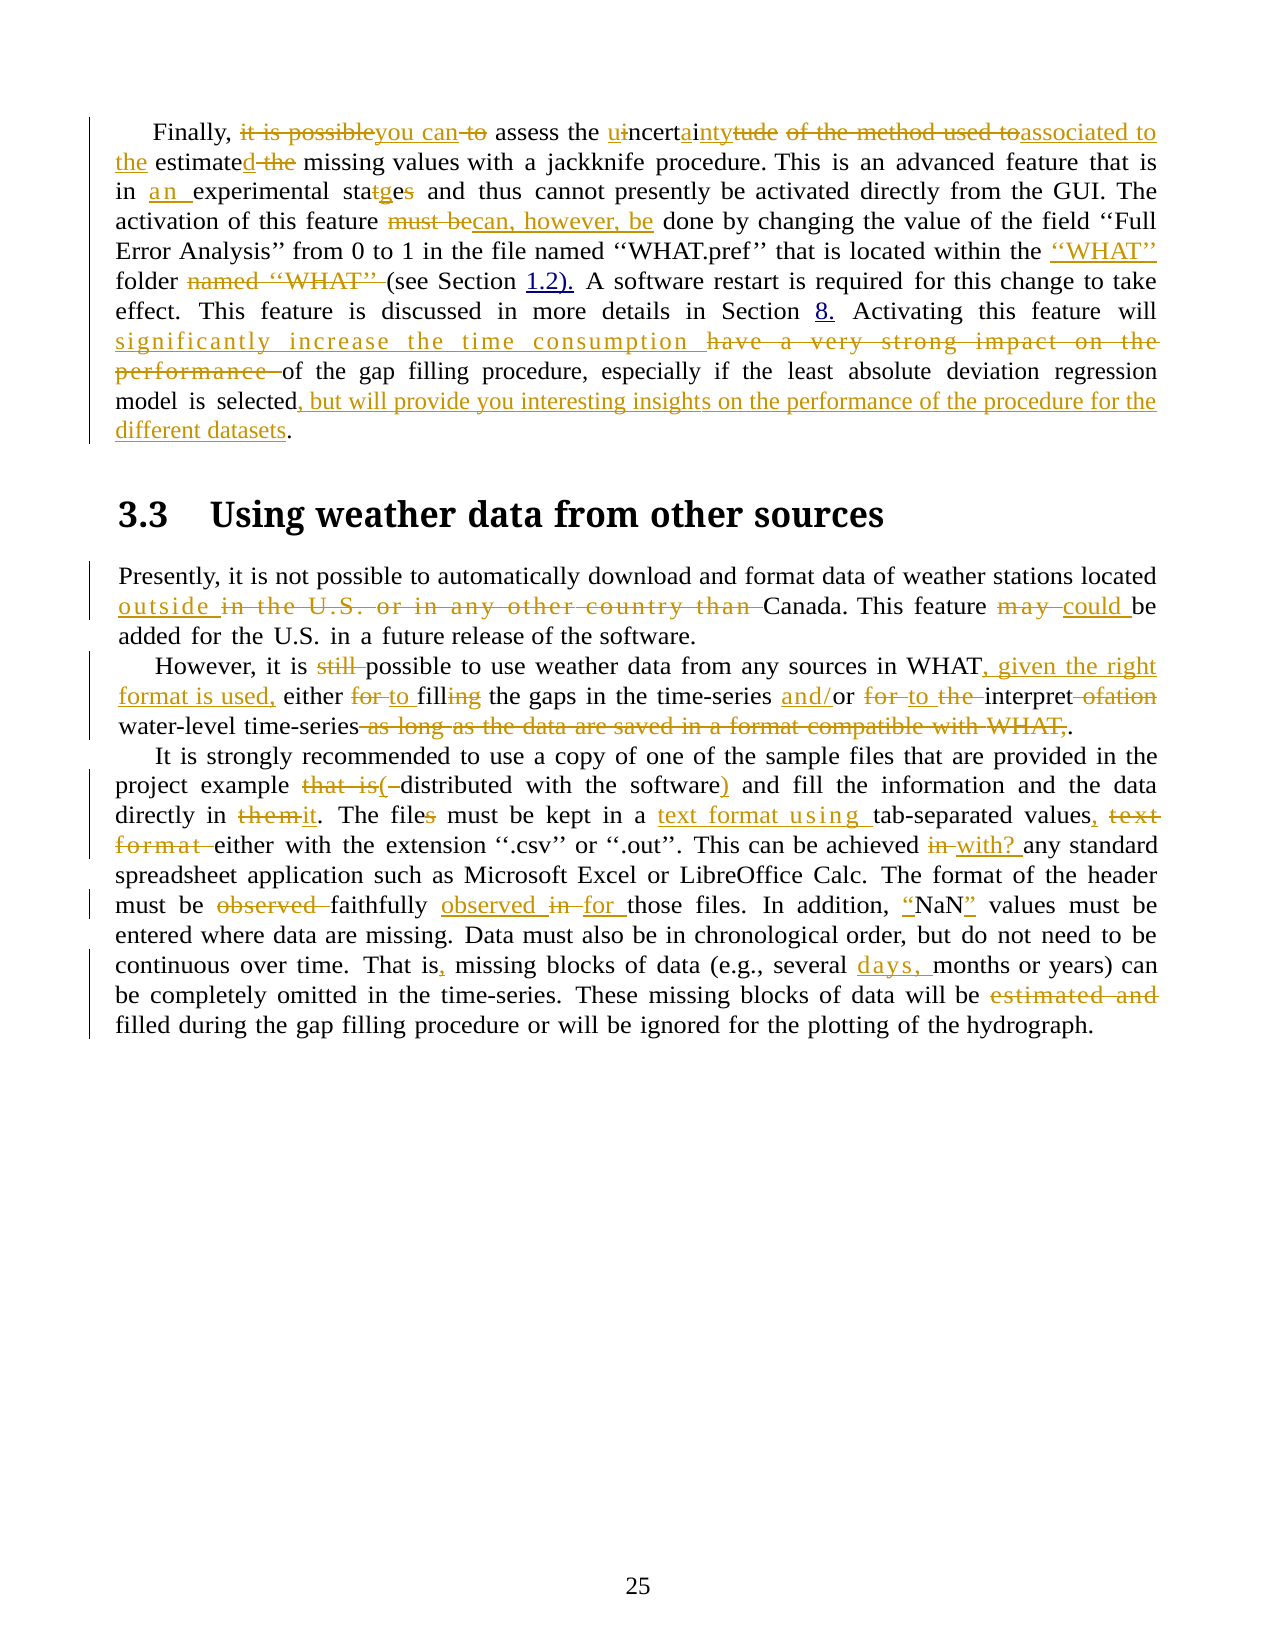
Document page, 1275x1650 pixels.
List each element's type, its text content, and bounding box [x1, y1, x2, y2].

text It is strongly recommended to use a copy of one of the sample files that are provided in the project example (distributed with the software) and fill the information and the data directly in it. The file must be kept in a text format using tab-separated values, either with the extension ‘‘.csv’’ or ‘‘.out’’. This can be achieved with? any standard spreadsheet application such as Microsoft Excel or LibreOffice Calc. The format of the header must be faithfully observed for those files. In addition, “NaN” values must be entered where data are missing. Data must also be in chronological order, but do not need to be continuous over time. That is, missing blocks of data (e.g., several days, months or years) can be completely omitted in the time-series. These missing blocks of data will be filled during the gap filling procedure or will be ignored for the plotting of the hydrograph. [115, 741, 1158, 1038]
text However, it is possible to use weather data from any sources in WHAT, given the right format is used, either to fill the gaps in the time-series and/or to interpret water-level time-series. [118, 651, 1157, 739]
text Finally, you can assess the uncertainty associated to the estimated missing values with a jackknife procedure. This is an advanced feature that is in an experimental stage and thus cannot presently be activated directly from the GUI. The activation of this feature can, however, be done by changing the value of the field ‘‘Full Error Analysis’’ from 0 to 1 in the file named ‘‘WHAT.pref’’ that is located within the ‘‘WHAT’’ folder (see Section 1.2). A software restart is required for this change to take effect. This feature is discussed in more details in Section 8. Activating this feature will significantly increase the time consumption of the gap filling procedure, especially if the least absolute deviation regression model is selected, but will provide you interesting insights on the performance of the procedure for the different datasets. [115, 117, 1157, 444]
list Using weather data from other sources [118, 489, 1169, 538]
text Presently, it is not possible to automatically download and format data of weather stations located outside Canada. This feature could be added for the U.S. in a future release of the software. [118, 561, 1157, 650]
